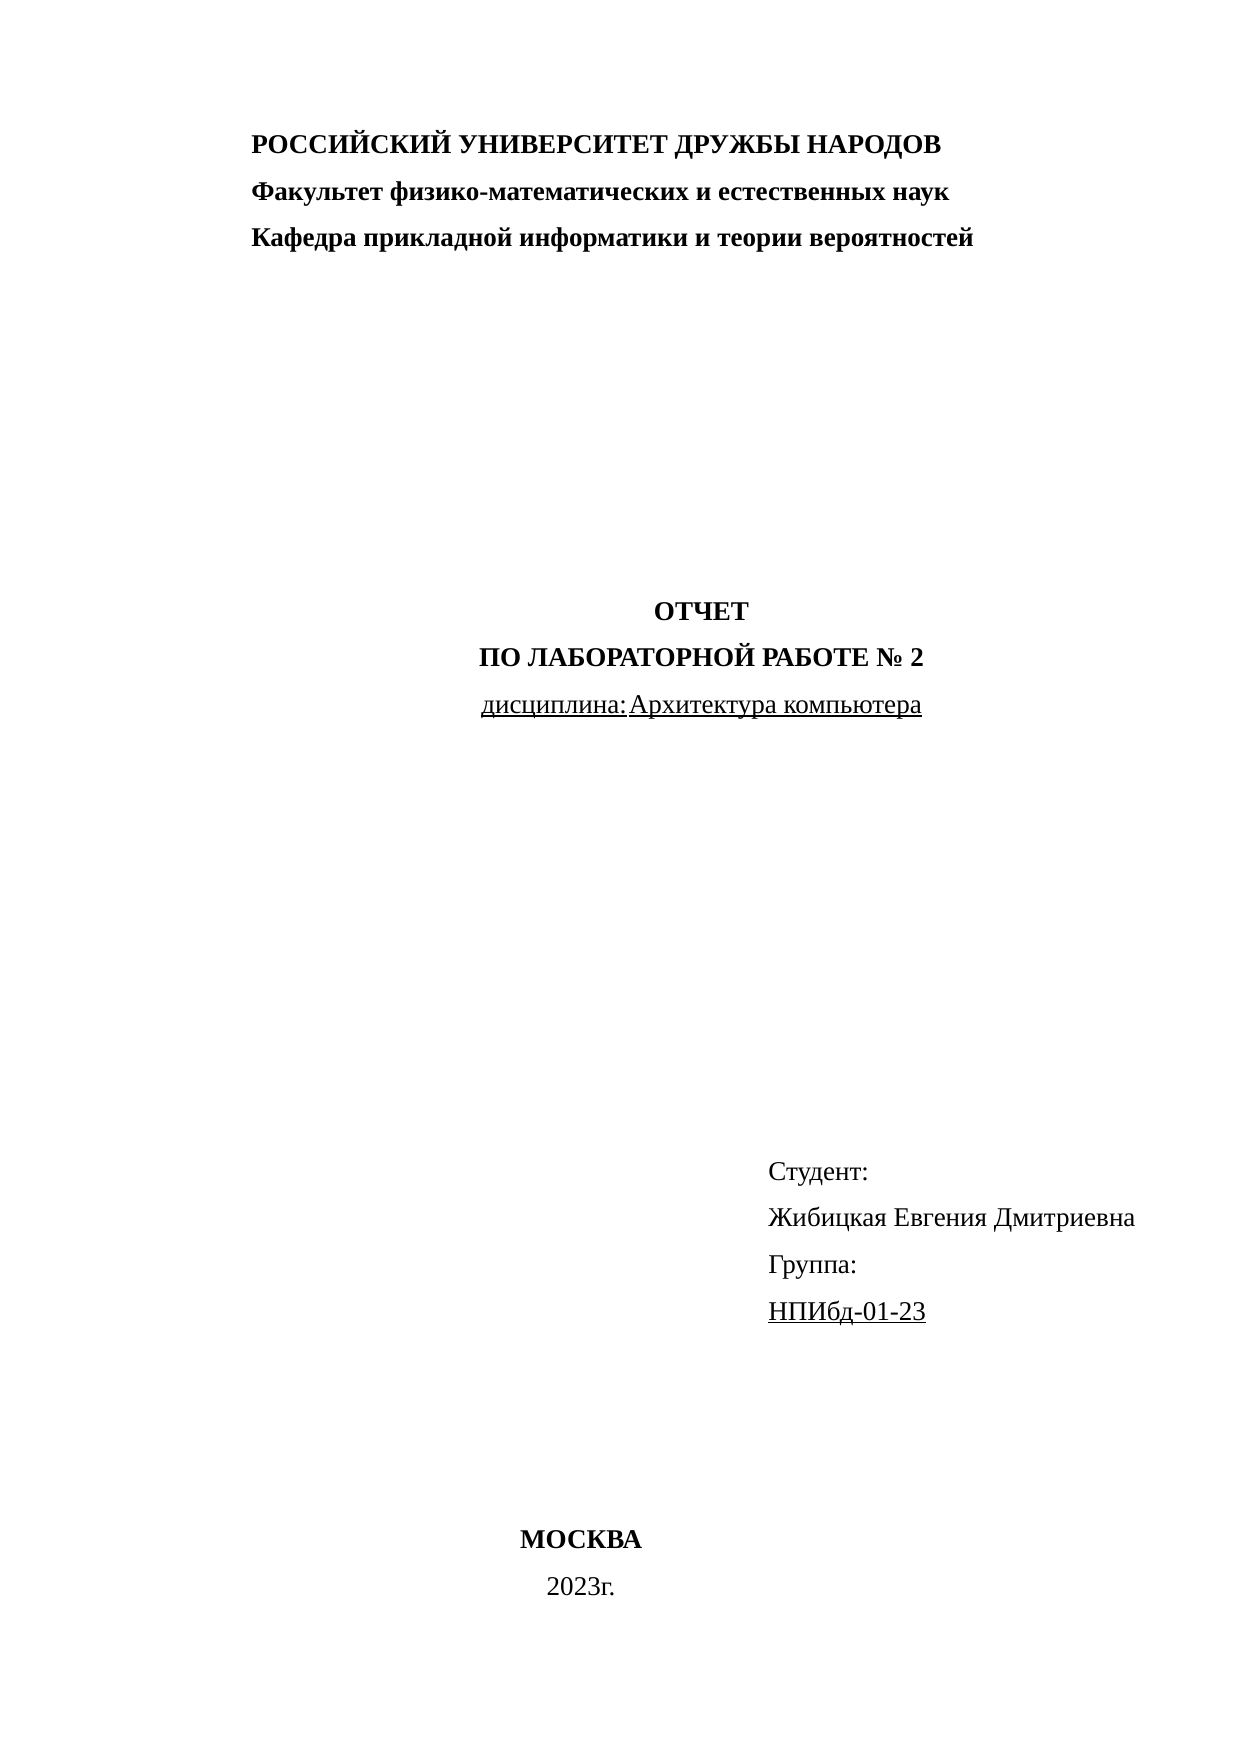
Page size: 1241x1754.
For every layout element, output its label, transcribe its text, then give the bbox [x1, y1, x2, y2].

text РОССИЙСКИЙ УНИВЕРСИТЕТ ДРУЖБЫ НАРОДОВ [177, 128, 1152, 159]
text ОТЧЕТ [177, 595, 1152, 626]
text НПИбд-01-23 [694, 1295, 1152, 1326]
text по лабораторной работе № 2 [177, 641, 1152, 673]
text Кафедра прикладной информатики и теории вероятностей [177, 221, 1152, 253]
text Группа: [694, 1248, 1152, 1279]
text дисциплина: Архитектура компьютера [177, 688, 1152, 719]
text Факультет физико-математических и естественных наук [177, 175, 1152, 206]
text 2023г. [473, 1570, 1152, 1601]
text МОСКВА [399, 1523, 1152, 1554]
text Жибицкая Евгения Дмитриевна [694, 1201, 1152, 1233]
text Студент: [694, 1155, 1152, 1186]
